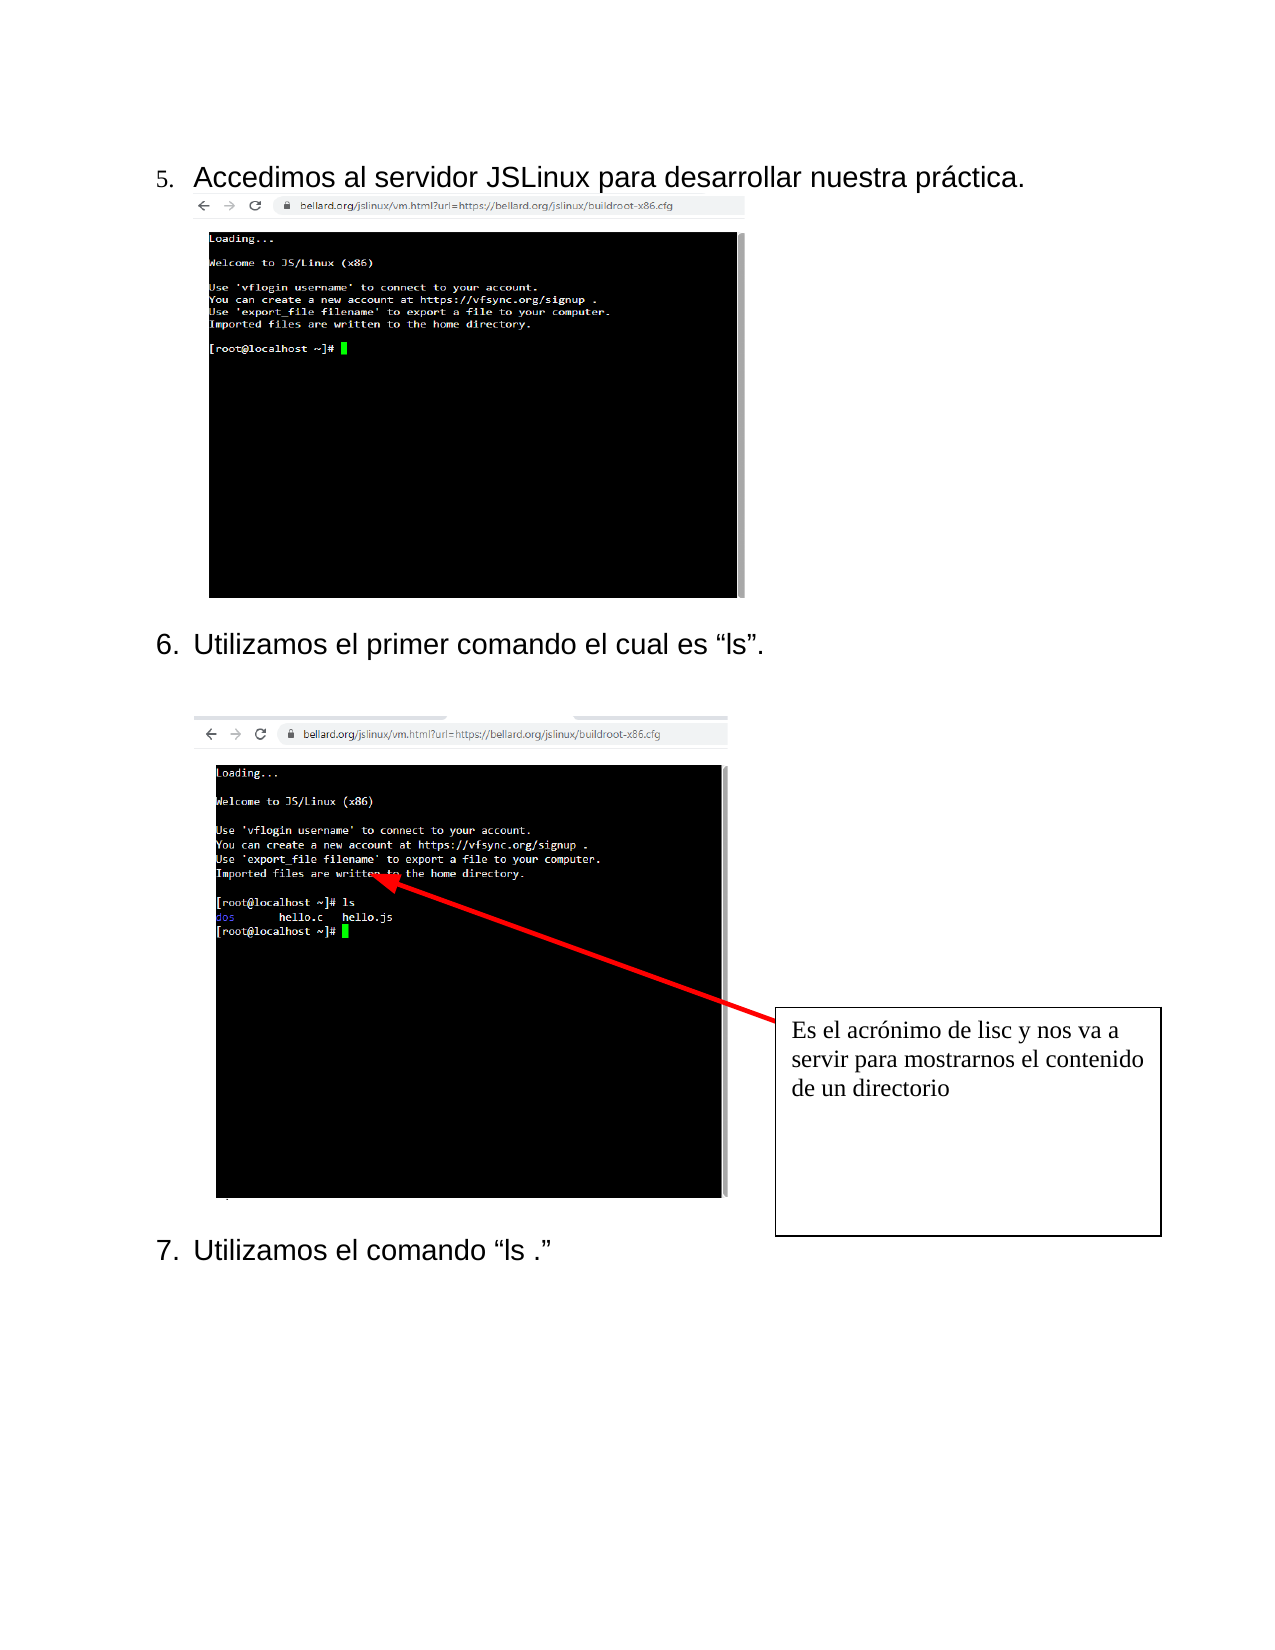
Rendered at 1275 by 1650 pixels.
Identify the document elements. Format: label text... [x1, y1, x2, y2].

list Utilizamos el primer comando el cual es “ls”. [156, 627, 1205, 660]
text Es el acrónimo de lisc y nos va a servir para mostrarnos el contenido de un directorio [791, 1016, 1145, 1102]
list Utilizamos el comando “ls .” [156, 1233, 1205, 1266]
list Accedimos al servidor JSLinux para desarrollar nuestra práctica. [156, 160, 1205, 193]
